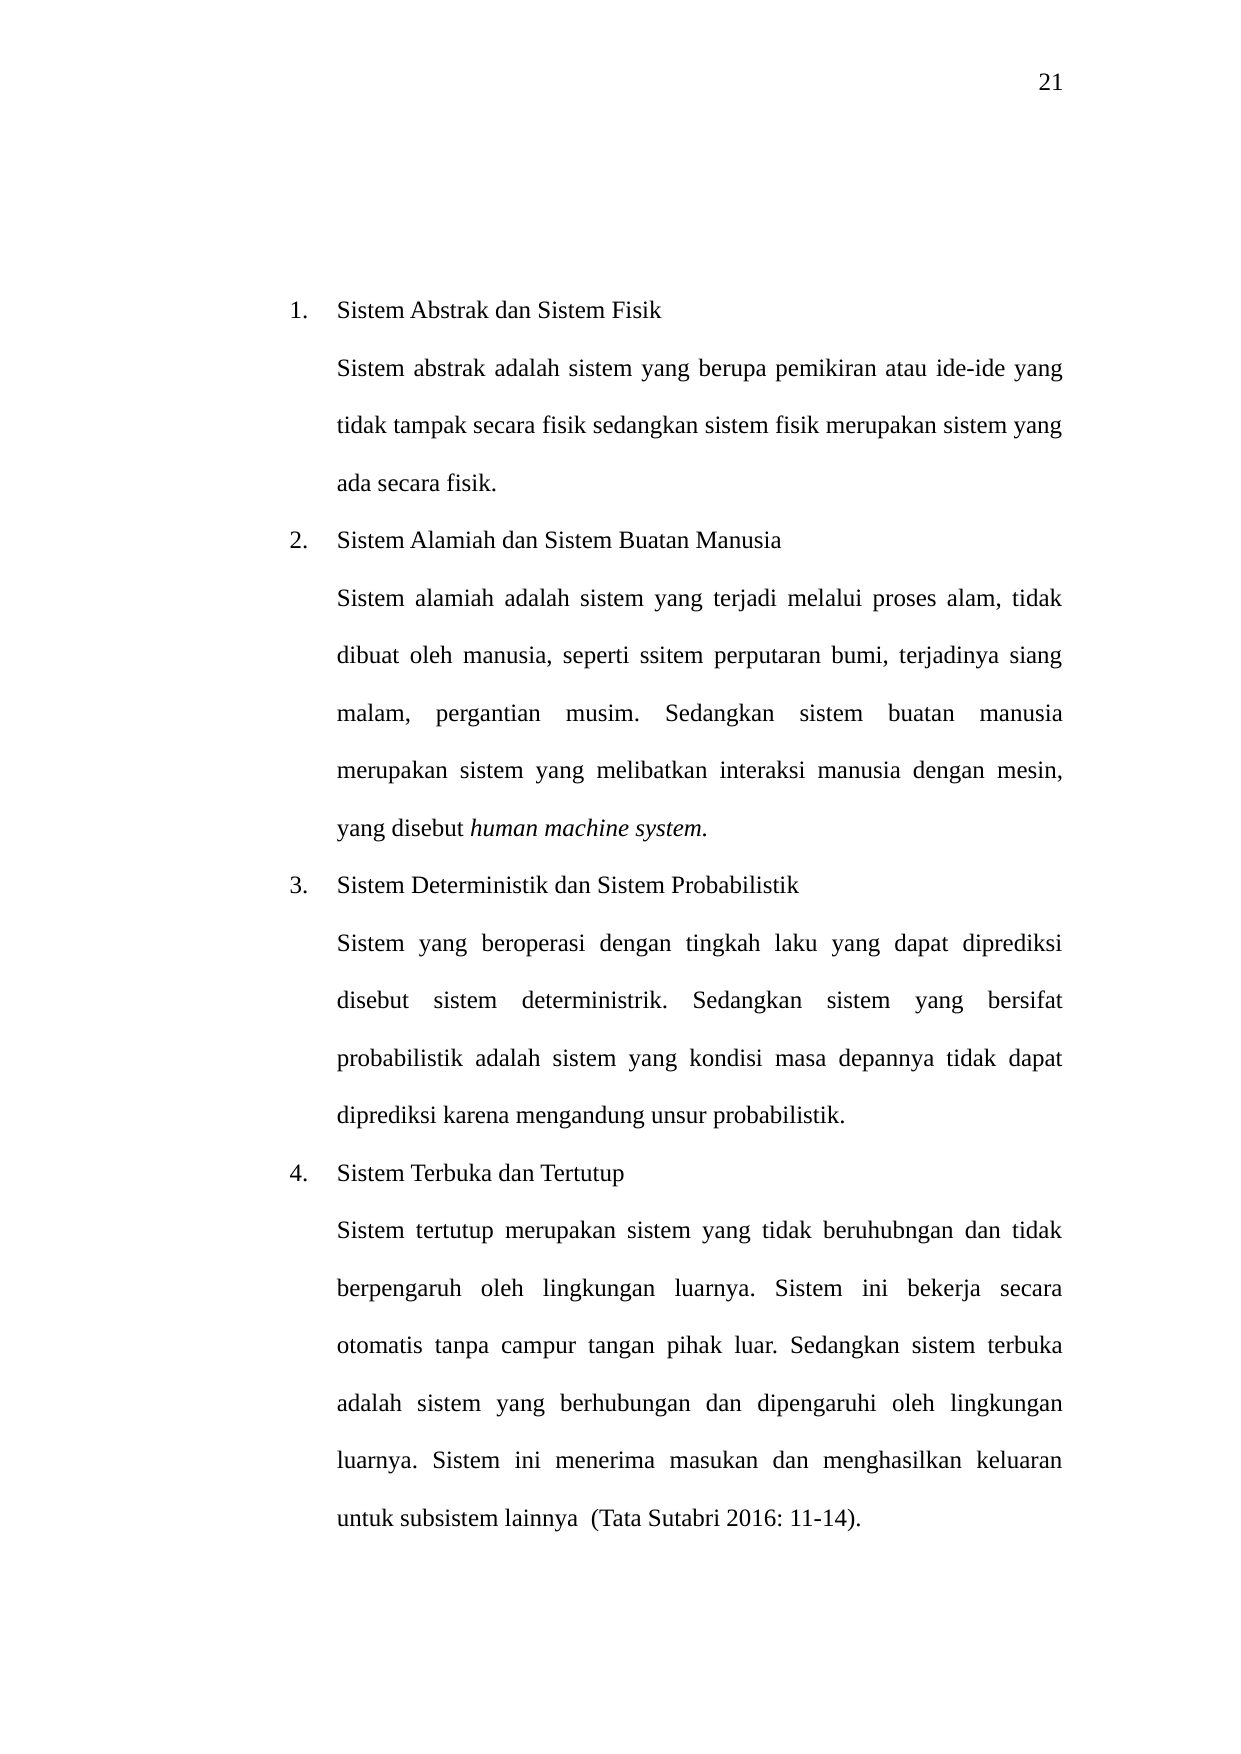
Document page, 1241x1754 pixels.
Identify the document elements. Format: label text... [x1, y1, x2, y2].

list Sistem Deterministik dan Sistem Probabilistik [289, 870, 1063, 899]
list Sistem Alamiah dan Sistem Buatan Manusia [289, 525, 1063, 554]
list Sistem yang beroperasi dengan tingkah laku yang dapat diprediksi disebut sistem deterministrik. Sedangkan sistem yang bersifat probabilistik adalah sistem yang kondisi masa depannya tidak dapat diprediksi karena mengandung unsur probabilistik. [289, 928, 1063, 1129]
list Sistem tertutup merupakan sistem yang tidak beruhubngan dan tidak berpengaruh oleh lingkungan luarnya. Sistem ini bekerja secara otomatis tanpa campur tangan pihak luar. Sedangkan sistem terbuka adalah sistem yang berhubungan dan dipengaruhi oleh lingkungan luarnya. Sistem ini menerima masukan dan menghasilkan keluaran untuk subsistem lainnya (Tata Sutabri 2016: 11-14). [289, 1215, 1063, 1532]
list Sistem alamiah adalah sistem yang terjadi melalui proses alam, tidak dibuat oleh manusia, seperti ssitem perputaran bumi, terjadinya siang malam, pergantian musim. Sedangkan sistem buatan manusia merupakan sistem yang melibatkan interaksi manusia dengan mesin, yang disebut human machine system. [289, 583, 1063, 842]
list Sistem Terbuka dan Tertutup [289, 1158, 1063, 1187]
list Sistem Abstrak dan Sistem Fisik [289, 295, 1063, 324]
list Sistem abstrak adalah sistem yang berupa pemikiran atau ide-ide yang tidak tampak secara fisik sedangkan sistem fisik merupakan sistem yang ada secara fisik. [289, 353, 1063, 497]
